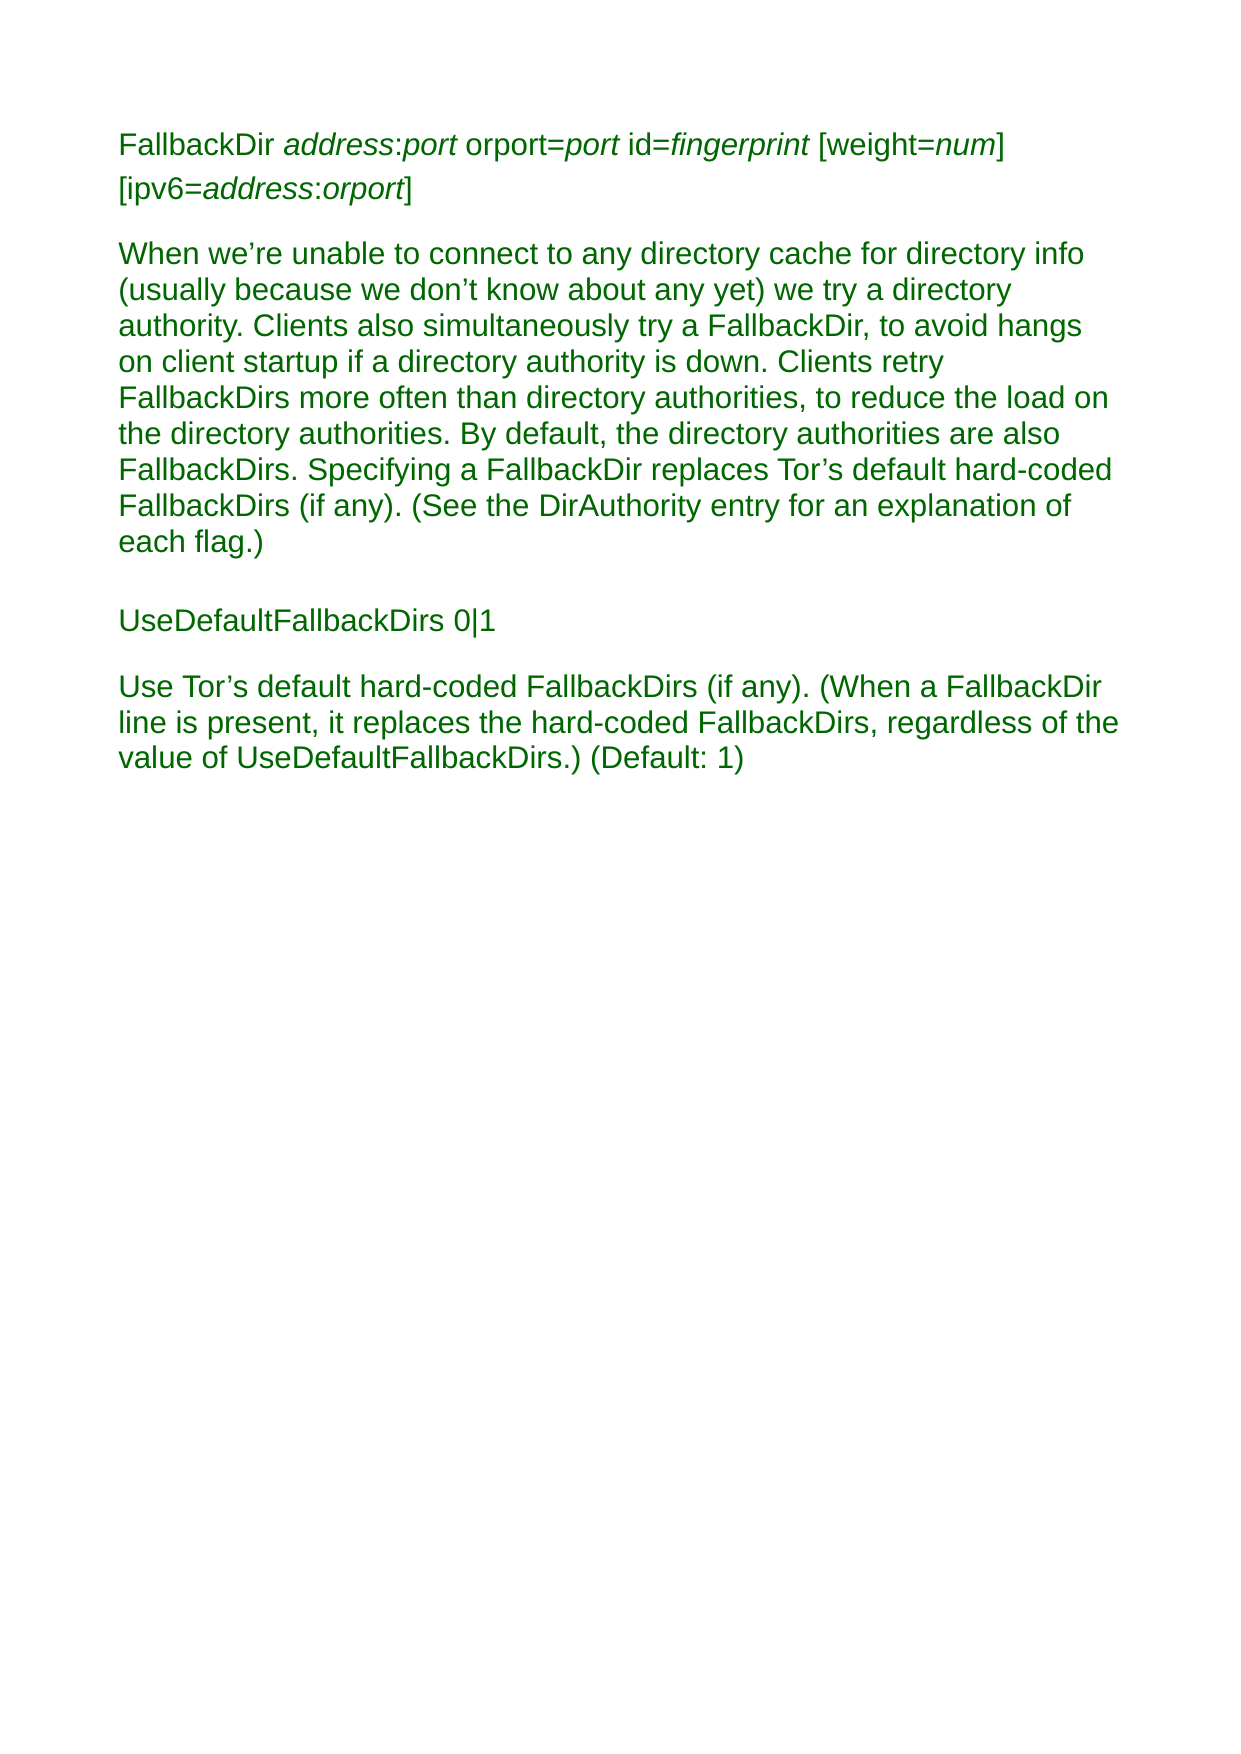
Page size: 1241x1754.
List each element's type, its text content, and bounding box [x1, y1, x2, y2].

text Use Tor’s default hard-coded FallbackDirs (if any). (When a FallbackDir line is present, it replaces the hard-coded FallbackDirs, regardless of the value of UseDefaultFallbackDirs.) (Default: 1) [118, 668, 1122, 776]
text When we’re unable to connect to any directory cache for directory info (usually because we don’t know about any yet) we try a directory authority. Clients also simultaneously try a FallbackDir, to avoid hangs on client startup if a directory authority is down. Clients retry FallbackDirs more often than directory authorities, to reduce the load on the directory authorities. By default, the directory authorities are also FallbackDirs. Specifying a FallbackDir replaces Tor’s default hard-coded FallbackDirs (if any). (See the DirAuthority entry for an explanation of each flag.) [118, 235, 1122, 558]
subtitle UseDefaultFallbackDirs 0|1 [118, 594, 1122, 638]
subtitle FallbackDir address:port orport=port id=fingerprint [weight=num] [ipv6=address:orport] [118, 118, 1122, 206]
